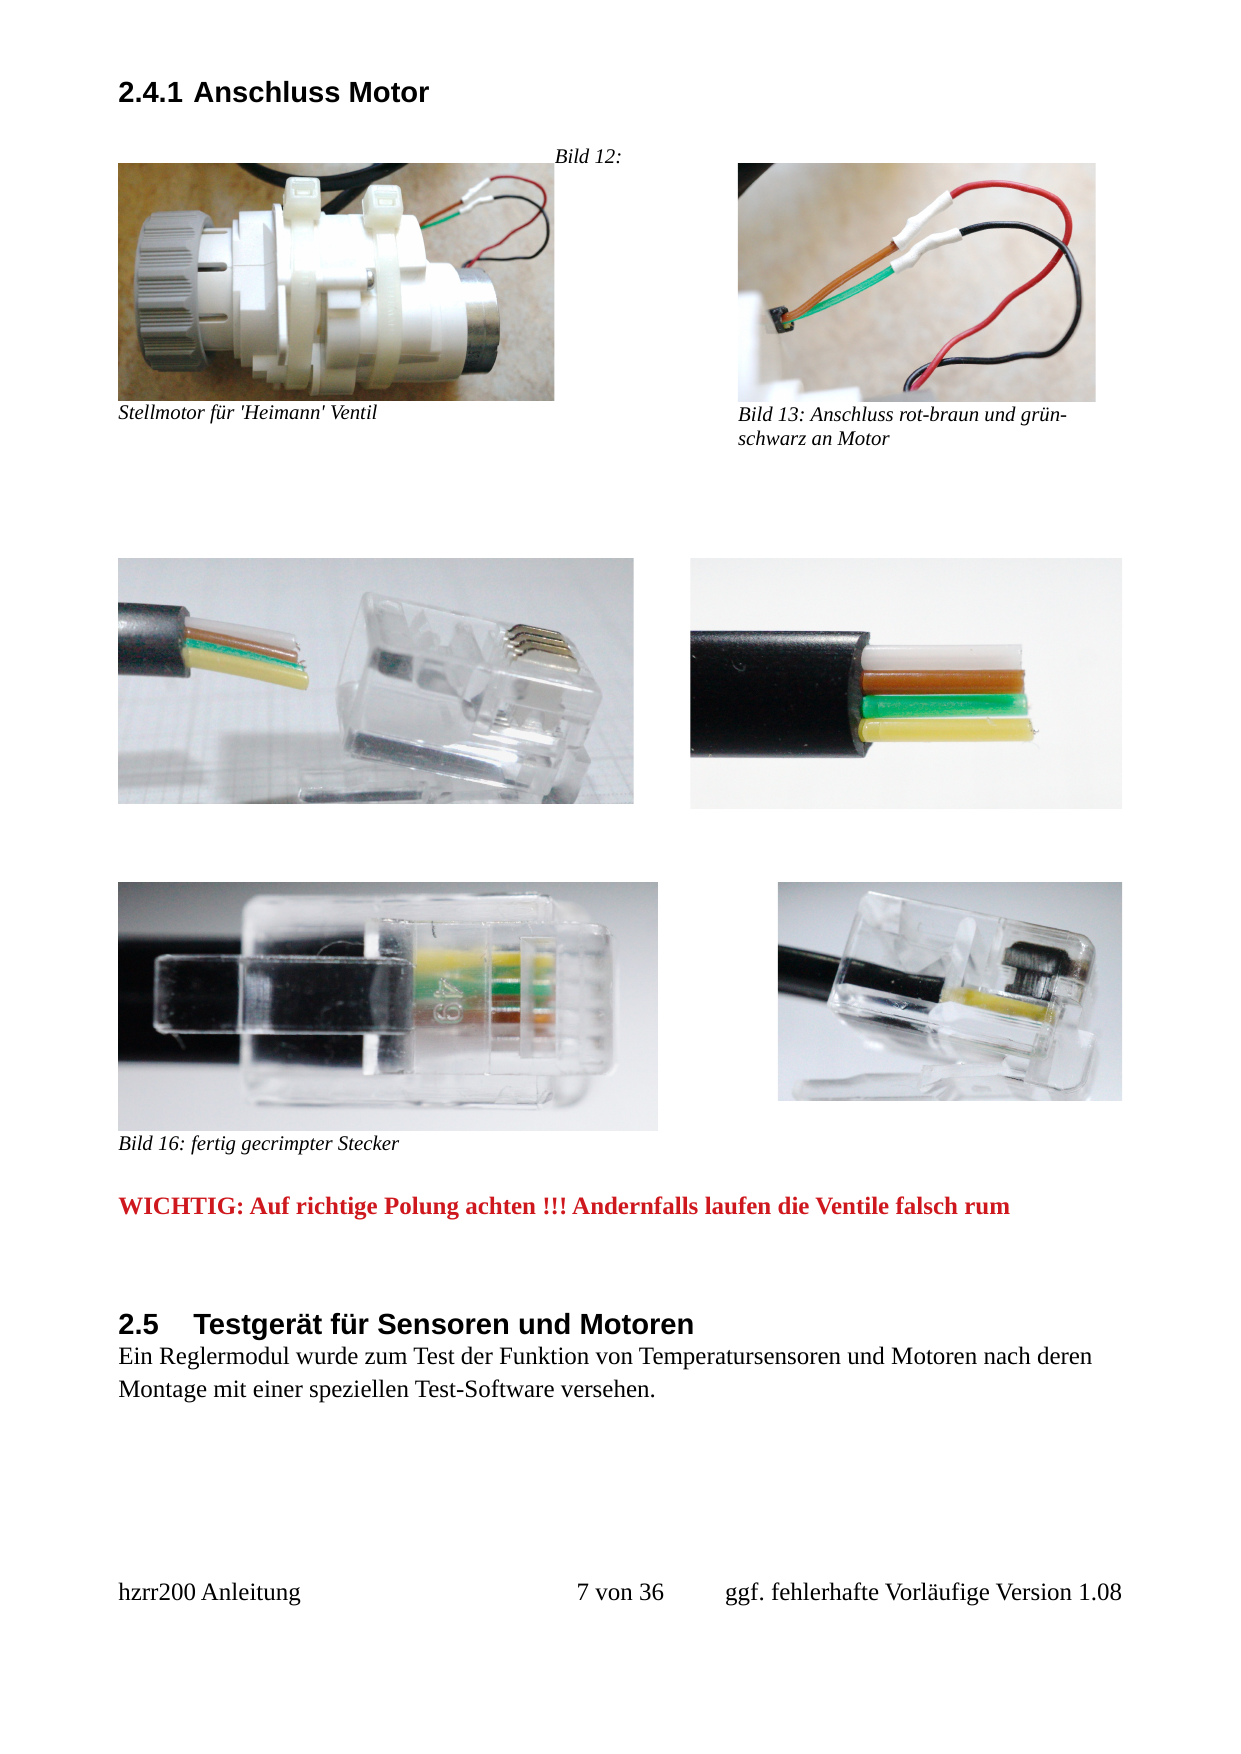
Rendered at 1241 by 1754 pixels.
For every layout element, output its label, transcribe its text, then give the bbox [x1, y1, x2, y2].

text Bild 15: Motorstecker: 6mm Mantel entfernen [690, 539, 1122, 558]
text WICHTIG: Auf richtige Polung achten !!! Andernfalls laufen die Ventile falsch rum [118, 1191, 1122, 1220]
subtitle Anschluss Motor [118, 75, 1122, 108]
text Bild 17: Seitenansicht, Feder unten - gelb sichtbar [778, 863, 1122, 882]
text Bild 13: Anschluss rot-braun und grün-schwarz an Motor [738, 144, 1122, 450]
picture [118, 882, 658, 1131]
text Ein Reglermodul wurde zum Test der Funktion von Temperatursensoren und Motoren nach deren Montage mit einer speziellen Test-Software versehen. [118, 1341, 1122, 1403]
picture [737, 163, 1096, 402]
picture [118, 163, 555, 401]
subtitle Testgerät für Sensoren und Motoren [118, 1307, 1122, 1341]
picture [690, 558, 1123, 809]
text Bild 12: Stellmotor für 'Heimann' Ventil [118, 144, 654, 424]
text Bild 14: Motorstecker: Kabel in Modular 4P4 Stecker einführen - POLUNG !!! [118, 539, 633, 558]
text Bild 16: fertig gecrimpter Stecker [118, 863, 687, 1155]
picture [777, 882, 1123, 1101]
picture [118, 558, 634, 804]
